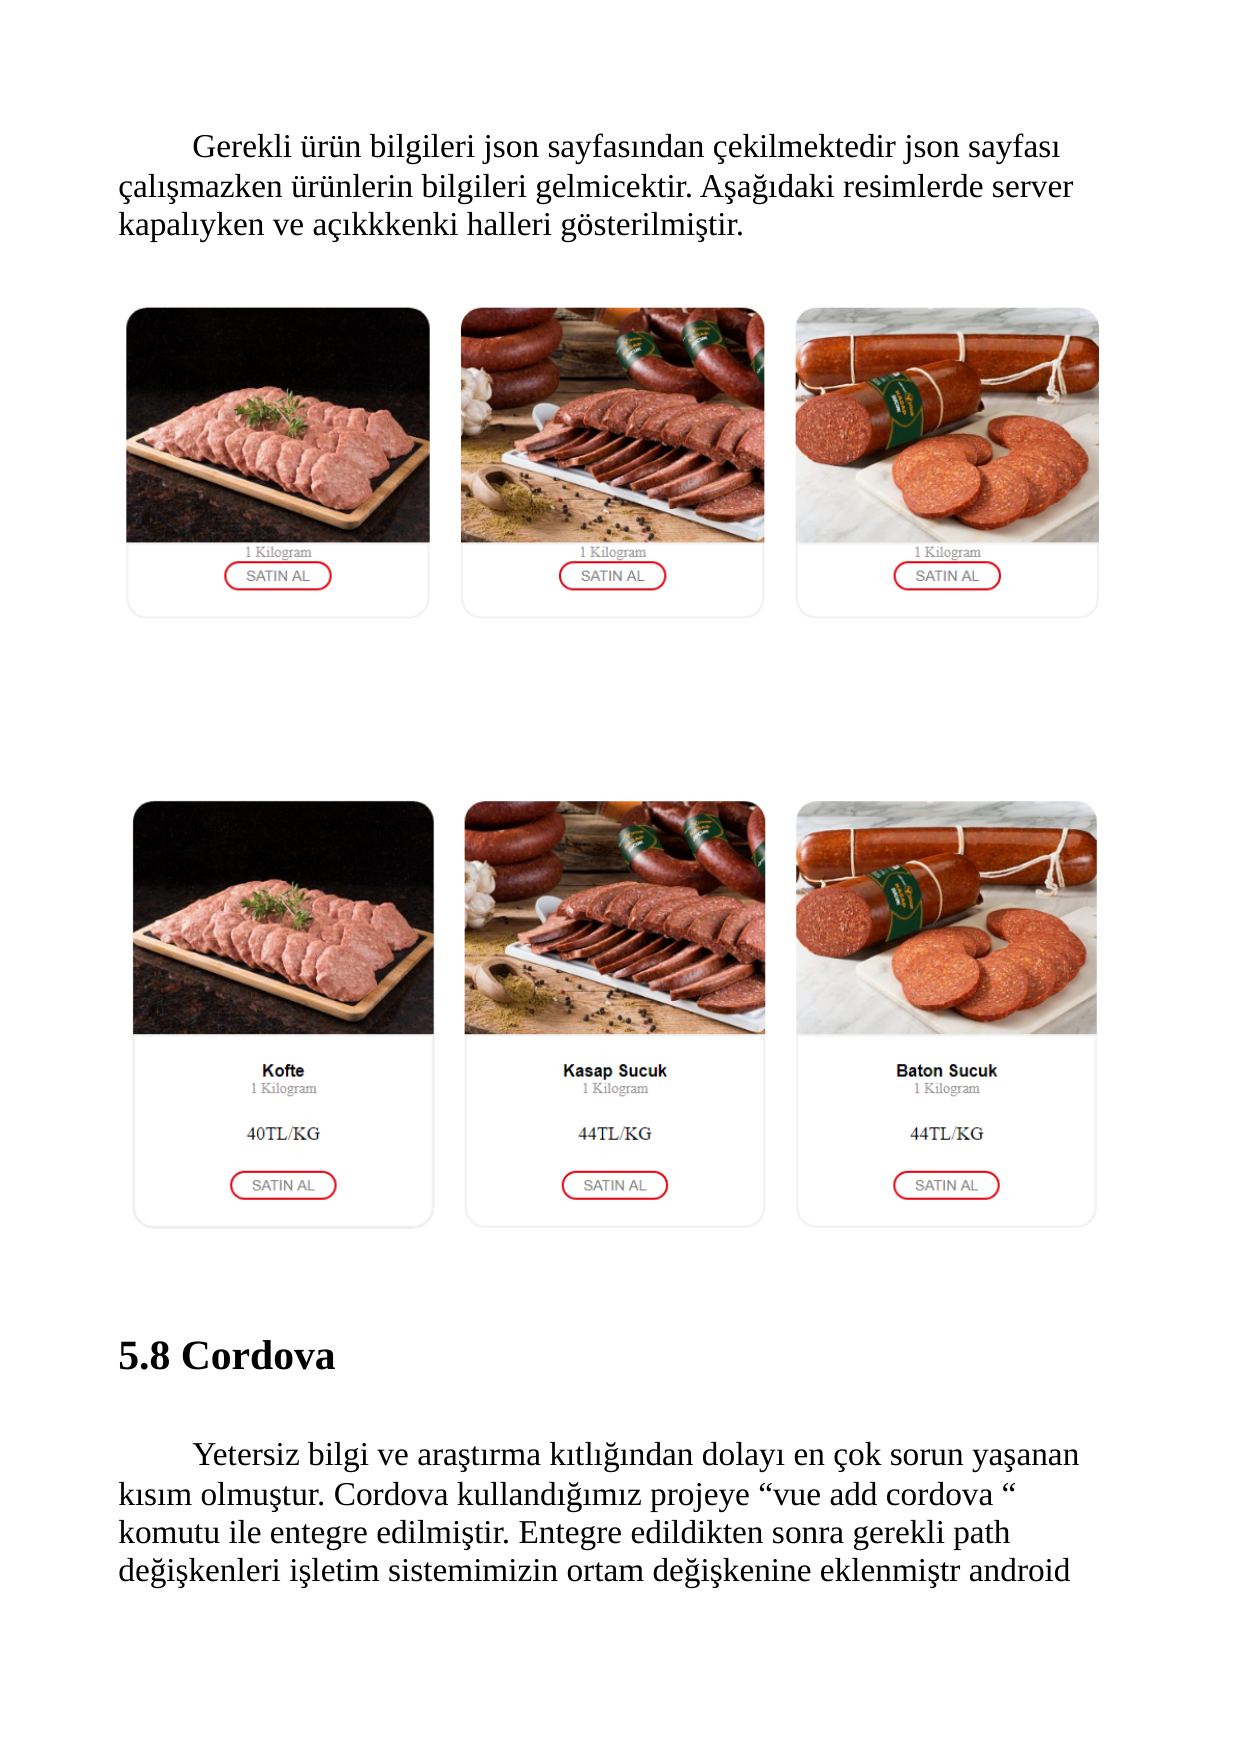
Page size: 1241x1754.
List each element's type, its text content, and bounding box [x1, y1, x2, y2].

text Gerekli ürün bilgileri json sayfasından çekilmektedir json sayfası çalışmazken ürünlerin bilgileri gelmicektir. Aşağıdaki resimlerde server kapalıyken ve açıkkkenki halleri gösterilmiştir. [118, 118, 1122, 243]
text 5.8 Cordova [118, 1330, 1122, 1378]
text Yetersiz bilgi ve araştırma kıtlığından dolayı en çok sorun yaşanan kısım olmuştur. Cordova kullandığımız projeye “vue add cordova “ komutu ile entegre edilmiştir. Entegre edildikten sonra gerekli path değişkenleri işletim sistemimizin ortam değişkenine eklenmiştr android [118, 1426, 1122, 1589]
picture [118, 290, 1123, 725]
picture [129, 795, 1134, 1235]
